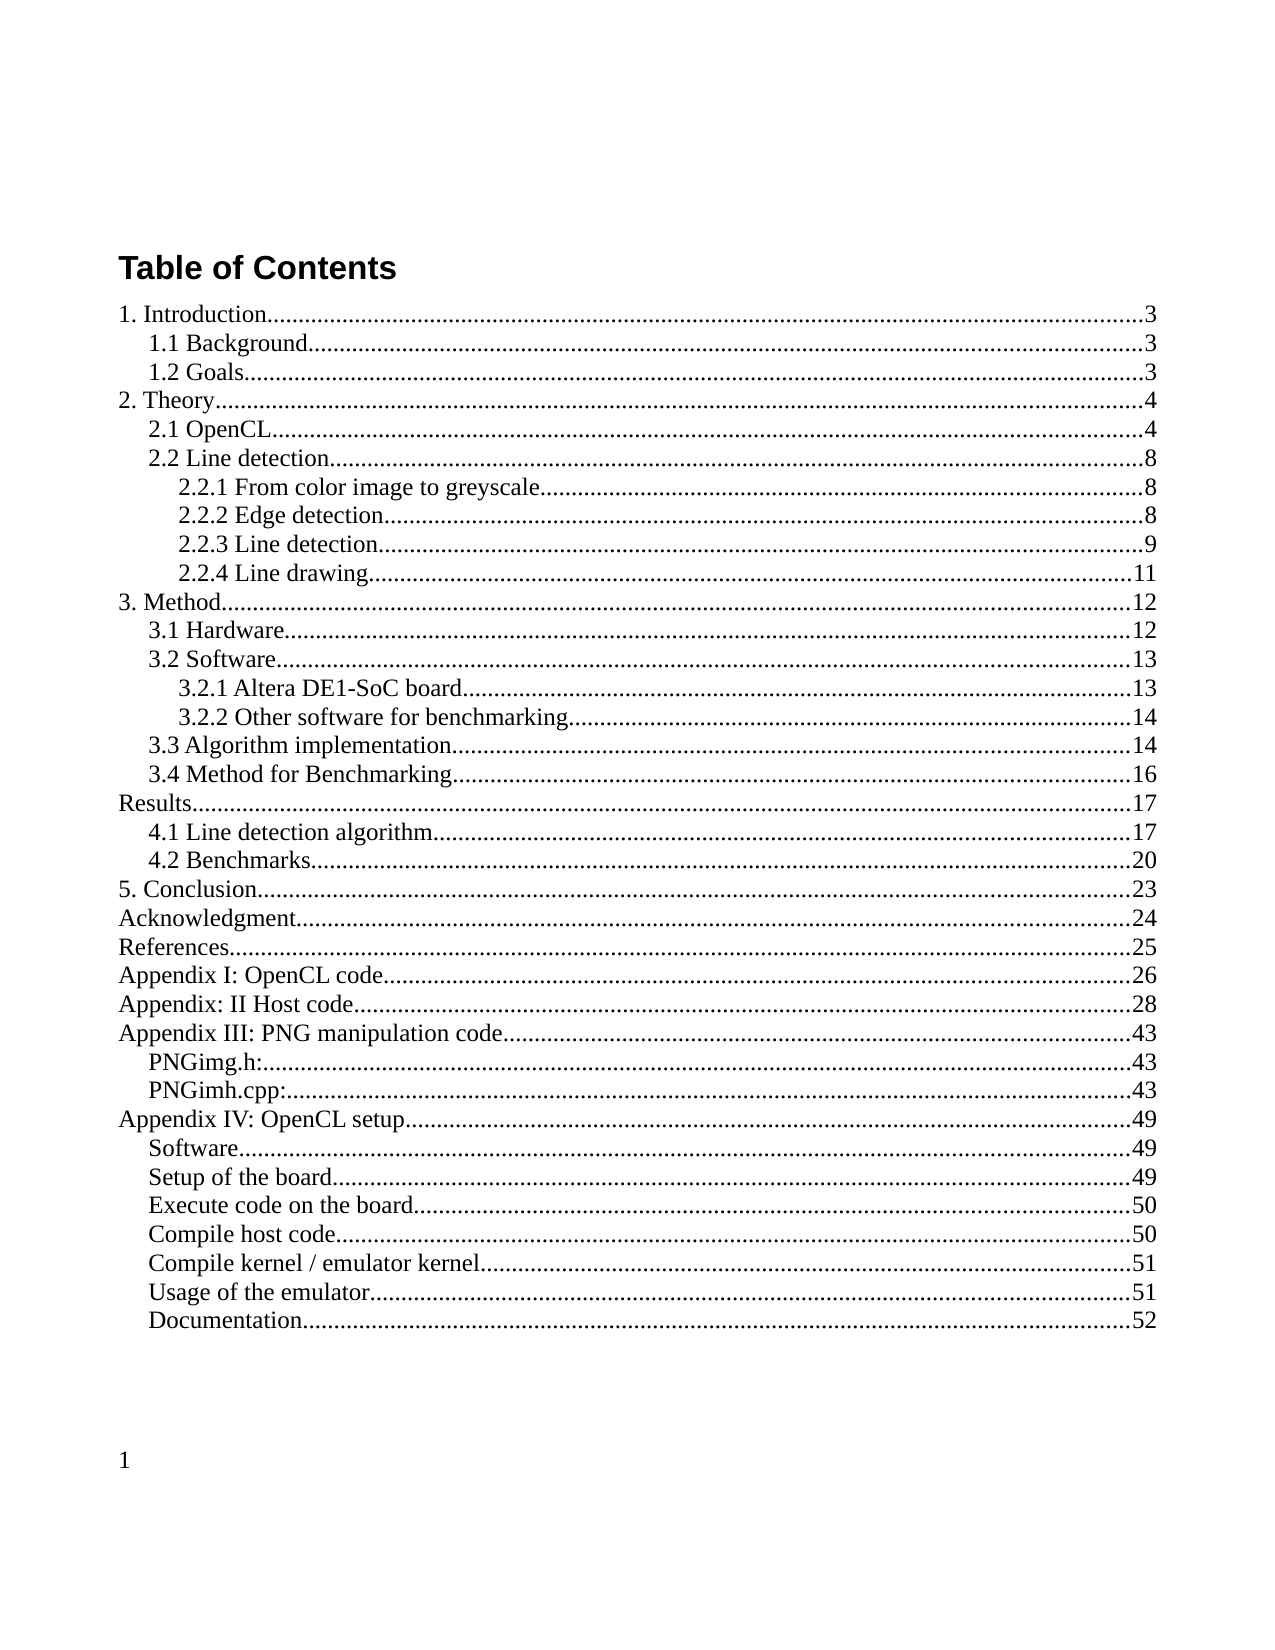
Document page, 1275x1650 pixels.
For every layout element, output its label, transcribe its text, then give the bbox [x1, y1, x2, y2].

text 4.2 Benchmarks 20 [118, 845, 1157, 874]
text Execute code on the board 50 [118, 1190, 1157, 1219]
text 3. Method 12 [118, 587, 1157, 615]
text 2.2.4 Line drawing 11 [118, 558, 1157, 587]
text 1.1 Background 3 [118, 328, 1157, 357]
text Acknowledgment 24 [118, 903, 1157, 932]
text Software 49 [118, 1133, 1157, 1162]
text Appendix: II Host code 28 [118, 989, 1157, 1018]
text Usage of the emulator 51 [118, 1277, 1157, 1305]
text References 25 [118, 932, 1157, 960]
text 2.2.2 Edge detection 8 [118, 500, 1157, 529]
text Appendix I: OpenCL code 26 [118, 960, 1157, 989]
text Documentation 52 [118, 1305, 1157, 1334]
text Compile host code 50 [118, 1219, 1157, 1248]
text PNGimh.cpp: 43 [118, 1075, 1157, 1104]
text 2.2.1 From color image to greyscale 8 [118, 472, 1157, 500]
text 1.2 Goals 3 [118, 357, 1157, 385]
text 3.2.1 Altera DE1-SoC board 13 [118, 673, 1157, 702]
text 4.1 Line detection algorithm 17 [118, 817, 1157, 845]
text 2.1 OpenCL 4 [118, 414, 1157, 443]
text 2. Theory 4 [118, 385, 1157, 414]
text Appendix III: PNG manipulation code 43 [118, 1018, 1157, 1047]
text 3.2.2 Other software for benchmarking 14 [118, 702, 1157, 730]
text 1. Introduction 3 [118, 299, 1157, 328]
text 3.4 Method for Benchmarking 16 [118, 759, 1157, 788]
text Appendix IV: OpenCL setup 49 [118, 1104, 1157, 1133]
text 2.2 Line detection 8 [118, 443, 1157, 472]
text Results 17 [118, 788, 1157, 817]
text 3.1 Hardware 12 [118, 615, 1157, 644]
text 5. Conclusion 23 [118, 874, 1157, 903]
text 3.2 Software 13 [118, 644, 1157, 673]
subtitle Table of Contents [118, 248, 1157, 287]
text 2.2.3 Line detection 9 [118, 529, 1157, 558]
text Setup of the board 49 [118, 1162, 1157, 1190]
text 3.3 Algorithm implementation 14 [118, 730, 1157, 759]
text PNGimg.h: 43 [118, 1047, 1157, 1075]
text Compile kernel / emulator kernel 51 [118, 1248, 1157, 1277]
